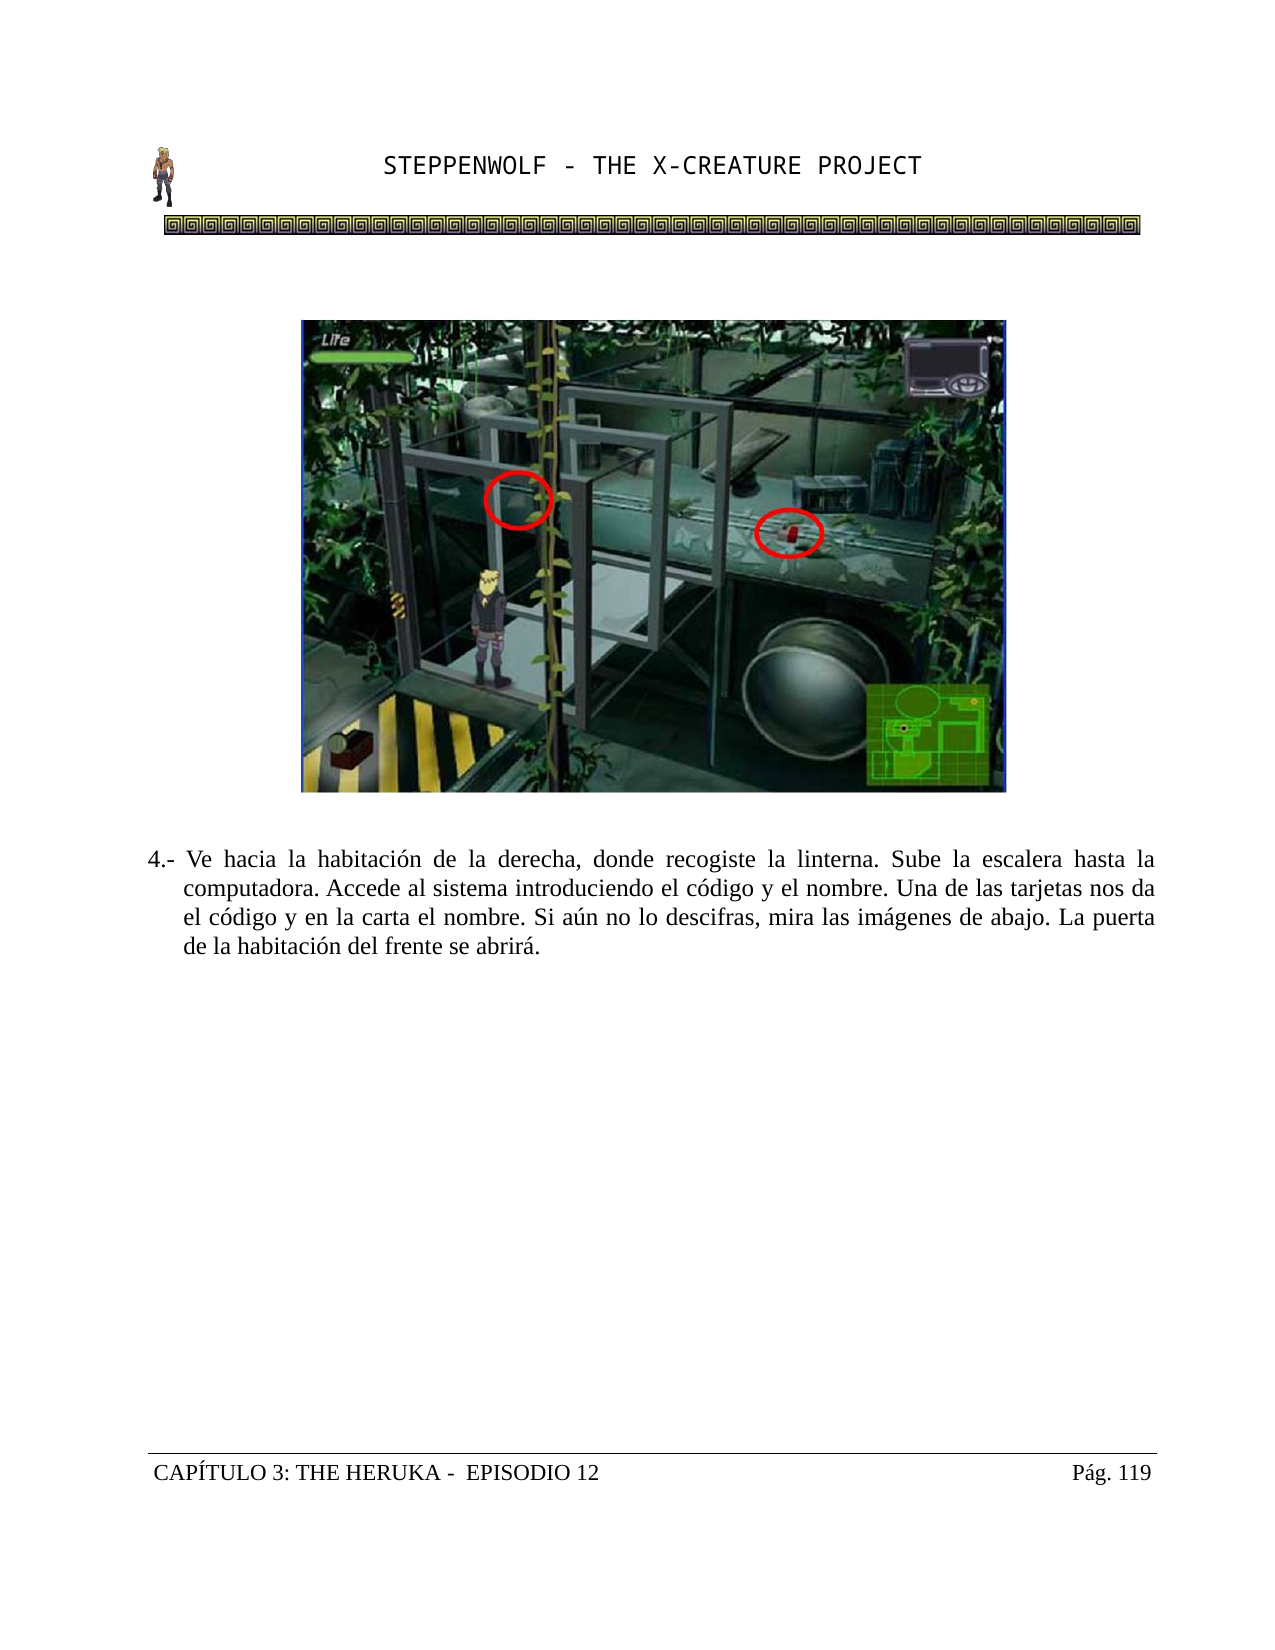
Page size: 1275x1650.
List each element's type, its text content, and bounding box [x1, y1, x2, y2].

picture [164, 215, 1141, 235]
picture [147, 147, 181, 207]
picture [301, 319, 1007, 793]
text 4.- Ve hacia la habitación de la derecha, donde recogiste la linterna. Sube la escalera hasta la computadora. Accede al sistema introduciendo el código y el nombre. Una de las tarjetas nos da el código y en la carta el nombre. Si aún no lo descifras, mira las imágenes de abajo. La puerta de la habitación del frente se abrirá. [148, 844, 1157, 959]
